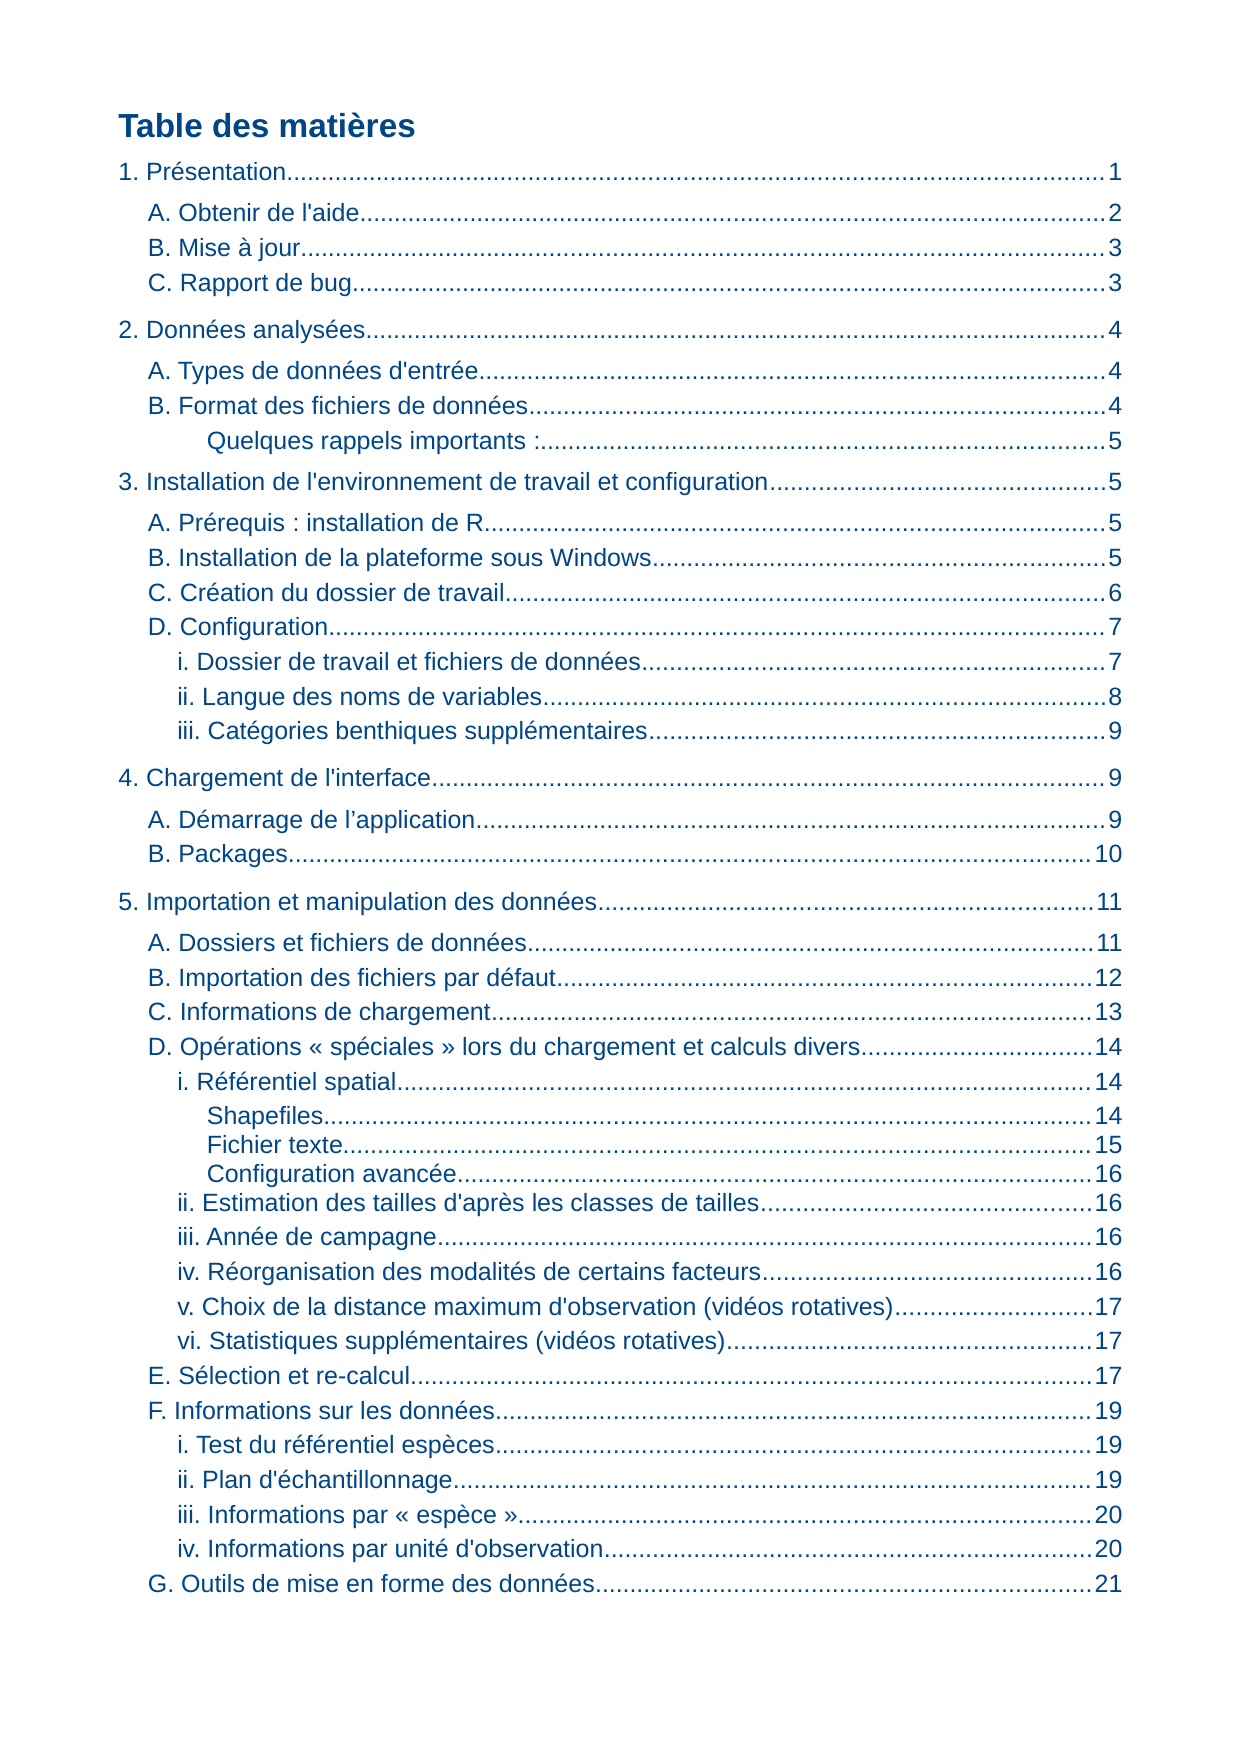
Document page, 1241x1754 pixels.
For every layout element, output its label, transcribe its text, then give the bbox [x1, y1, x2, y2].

text ii. Langue des noms de variables 8 [177, 682, 1122, 710]
text 1. Présentation 1 [118, 157, 1122, 186]
text iv. Informations par unité d'observation 20 [177, 1534, 1122, 1563]
text i. Dossier de travail et fichiers de données 7 [177, 647, 1122, 676]
text ii. Plan d'échantillonnage 19 [177, 1465, 1122, 1494]
text A. Obtenir de l'aide 2 [148, 198, 1122, 227]
text i. Test du référentiel espèces 19 [177, 1430, 1122, 1459]
text Configuration avancée 16 [207, 1159, 1122, 1187]
text iv. Réorganisation des modalités de certains facteurs 16 [177, 1257, 1122, 1286]
text 5. Importation et manipulation des données 11 [118, 887, 1122, 915]
text iii. Année de campagne 16 [177, 1222, 1122, 1251]
text B. Installation de la plateforme sous Windows 5 [148, 543, 1122, 572]
text 2. Données analysées 4 [118, 315, 1122, 344]
text ii. Estimation des tailles d'après les classes de tailles 16 [177, 1187, 1122, 1216]
text Fichier texte 15 [207, 1130, 1122, 1159]
text C. Création du dossier de travail 6 [148, 577, 1122, 606]
text i. Référentiel spatial 14 [177, 1067, 1122, 1095]
text D. Opérations « spéciales » lors du chargement et calculs divers 14 [148, 1032, 1122, 1061]
text vi. Statistiques supplémentaires (vidéos rotatives) 17 [177, 1326, 1122, 1355]
text E. Sélection et re-calcul 17 [148, 1361, 1122, 1390]
text G. Outils de mise en forme des données 21 [148, 1569, 1122, 1598]
text C. Informations de chargement 13 [148, 997, 1122, 1026]
text A. Prérequis : installation de R 5 [148, 508, 1122, 537]
text iii. Informations par « espèce » 20 [177, 1500, 1122, 1528]
text A. Types de données d'entrée 4 [148, 356, 1122, 385]
text v. Choix de la distance maximum d'observation (vidéos rotatives) 17 [177, 1292, 1122, 1320]
text iii. Catégories benthiques supplémentaires 9 [177, 716, 1122, 745]
text C. Rapport de bug 3 [148, 268, 1122, 297]
text Quelques rappels importants : 5 [207, 426, 1122, 454]
text B. Mise à jour 3 [148, 233, 1122, 262]
text A. Démarrage de l’application 9 [148, 805, 1122, 833]
text D. Configuration 7 [148, 612, 1122, 641]
text F. Informations sur les données 19 [148, 1396, 1122, 1424]
text B. Packages 10 [148, 839, 1122, 868]
text 3. Installation de l'environnement de travail et configuration 5 [118, 467, 1122, 496]
subtitle Table des matières [118, 106, 1122, 145]
text B. Importation des fichiers par défaut 12 [148, 962, 1122, 991]
text Shapefiles 14 [207, 1101, 1122, 1130]
text B. Format des fichiers de données 4 [148, 391, 1122, 420]
text 4. Chargement de l'interface 9 [118, 763, 1122, 792]
text A. Dossiers et fichiers de données 11 [148, 928, 1122, 957]
